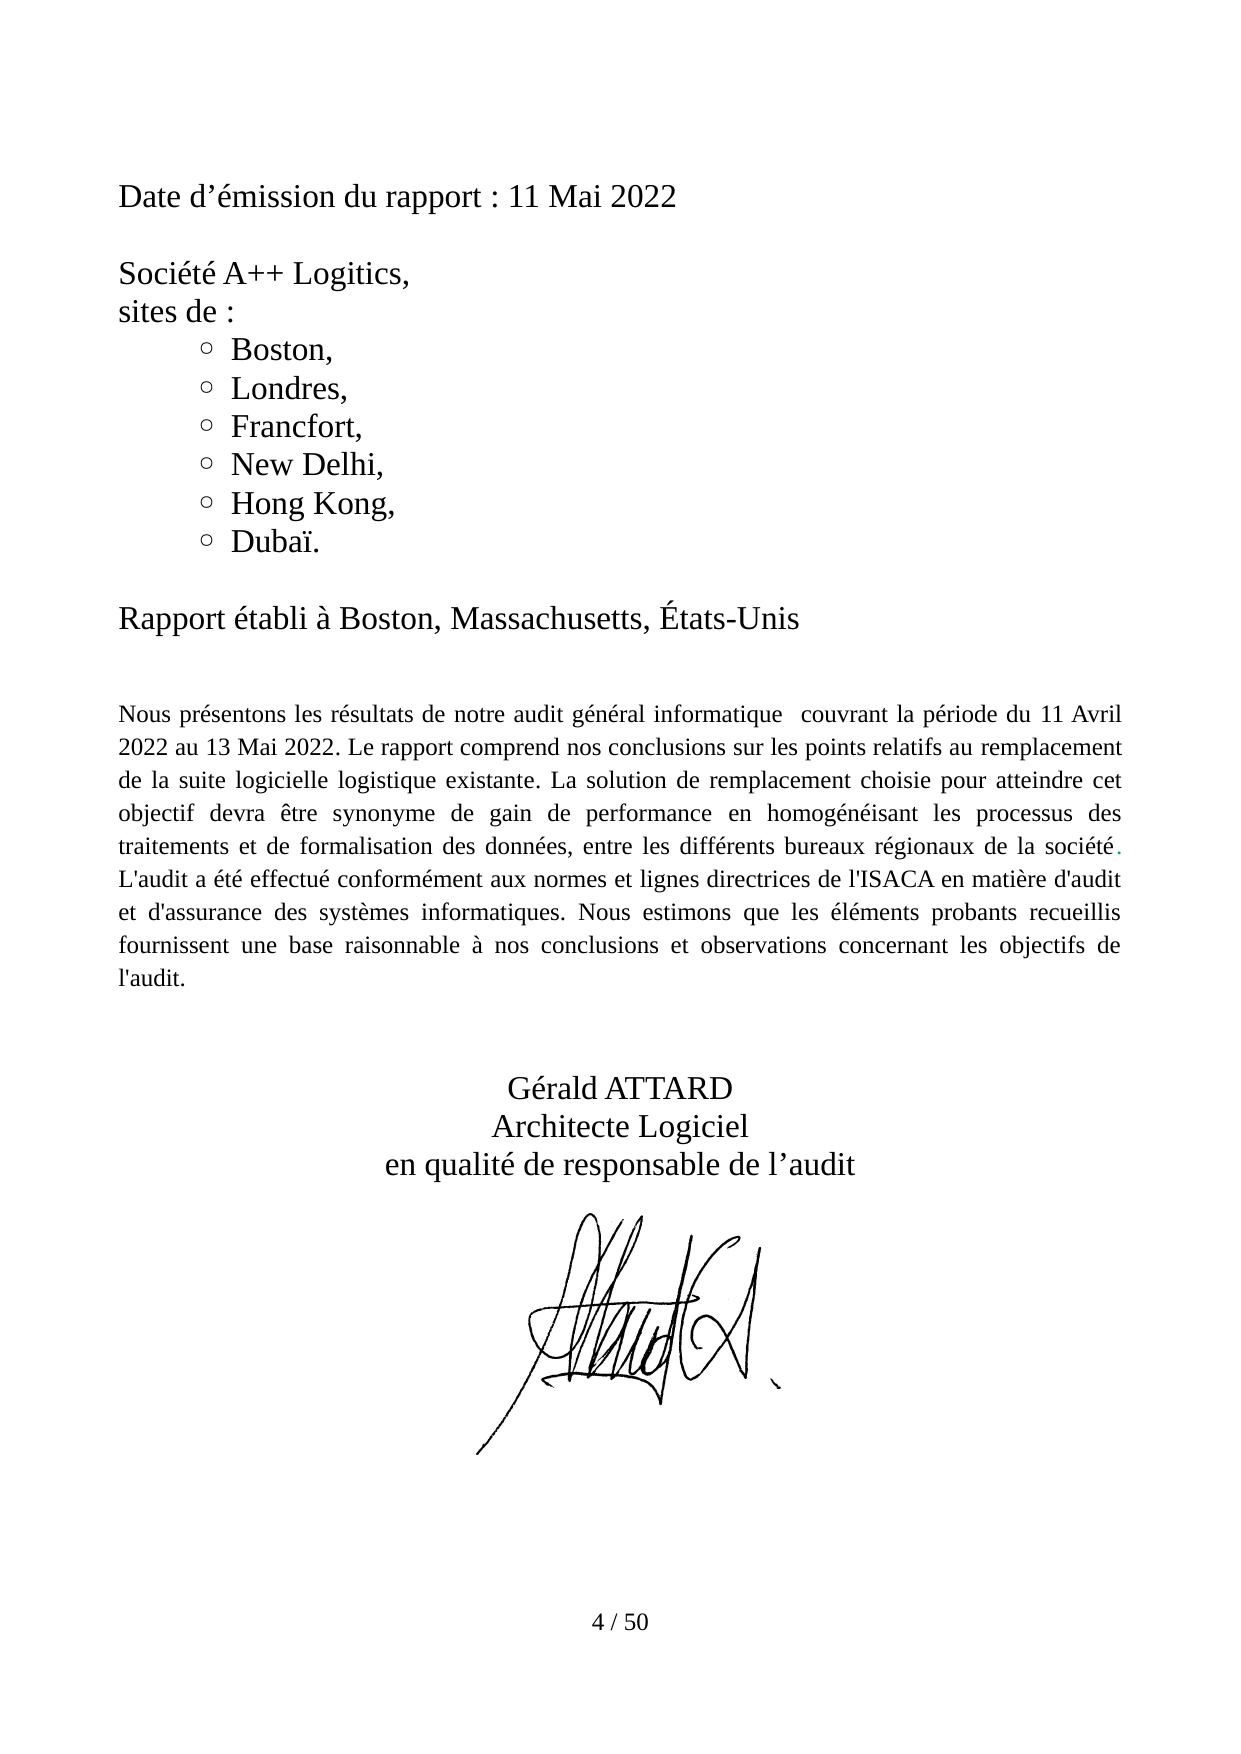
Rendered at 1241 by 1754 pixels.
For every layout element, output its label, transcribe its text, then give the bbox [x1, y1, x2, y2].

list Boston, [193, 330, 1122, 368]
picture [432, 1211, 808, 1455]
text en qualité de responsable de l’audit [118, 1144, 1122, 1183]
text Gérald ATTARD [118, 1068, 1122, 1106]
list New Delhi, [193, 445, 1122, 483]
text Architecte Logiciel [118, 1106, 1122, 1144]
text Société A++ Logitics, [118, 253, 1122, 291]
text Nous présentons les résultats de notre audit général informatique couvrant la période du 11 Avril 2022 au 13 Mai 2022. Le rapport comprend nos conclusions sur les points relatifs au remplacement de la suite logicielle logistique existante. La solution de remplacement choisie pour atteindre cet objectif devra être synonyme de gain de performance en homogénéisant les processus des traitements et de formalisation des données, entre les différents bureaux régionaux de la société. L'audit a été effectué conformément aux normes et lignes directrices de l'ISACA en matière d'audit et d'assurance des systèmes informatiques. Nous estimons que les éléments probants recueillis fournissent une base raisonnable à nos conclusions et observations concernant les objectifs de l'audit. [118, 699, 1122, 992]
list Dubaï. [193, 521, 1122, 560]
list Francfort, [193, 406, 1122, 445]
text Rapport établi à Boston, Massachusetts, États-Unis [118, 598, 1122, 636]
list Hong Kong, [193, 483, 1122, 521]
text sites de : [118, 291, 1122, 330]
text Date d’émission du rapport : 11 Mai 2022 [118, 176, 1122, 215]
list Londres, [193, 368, 1122, 406]
